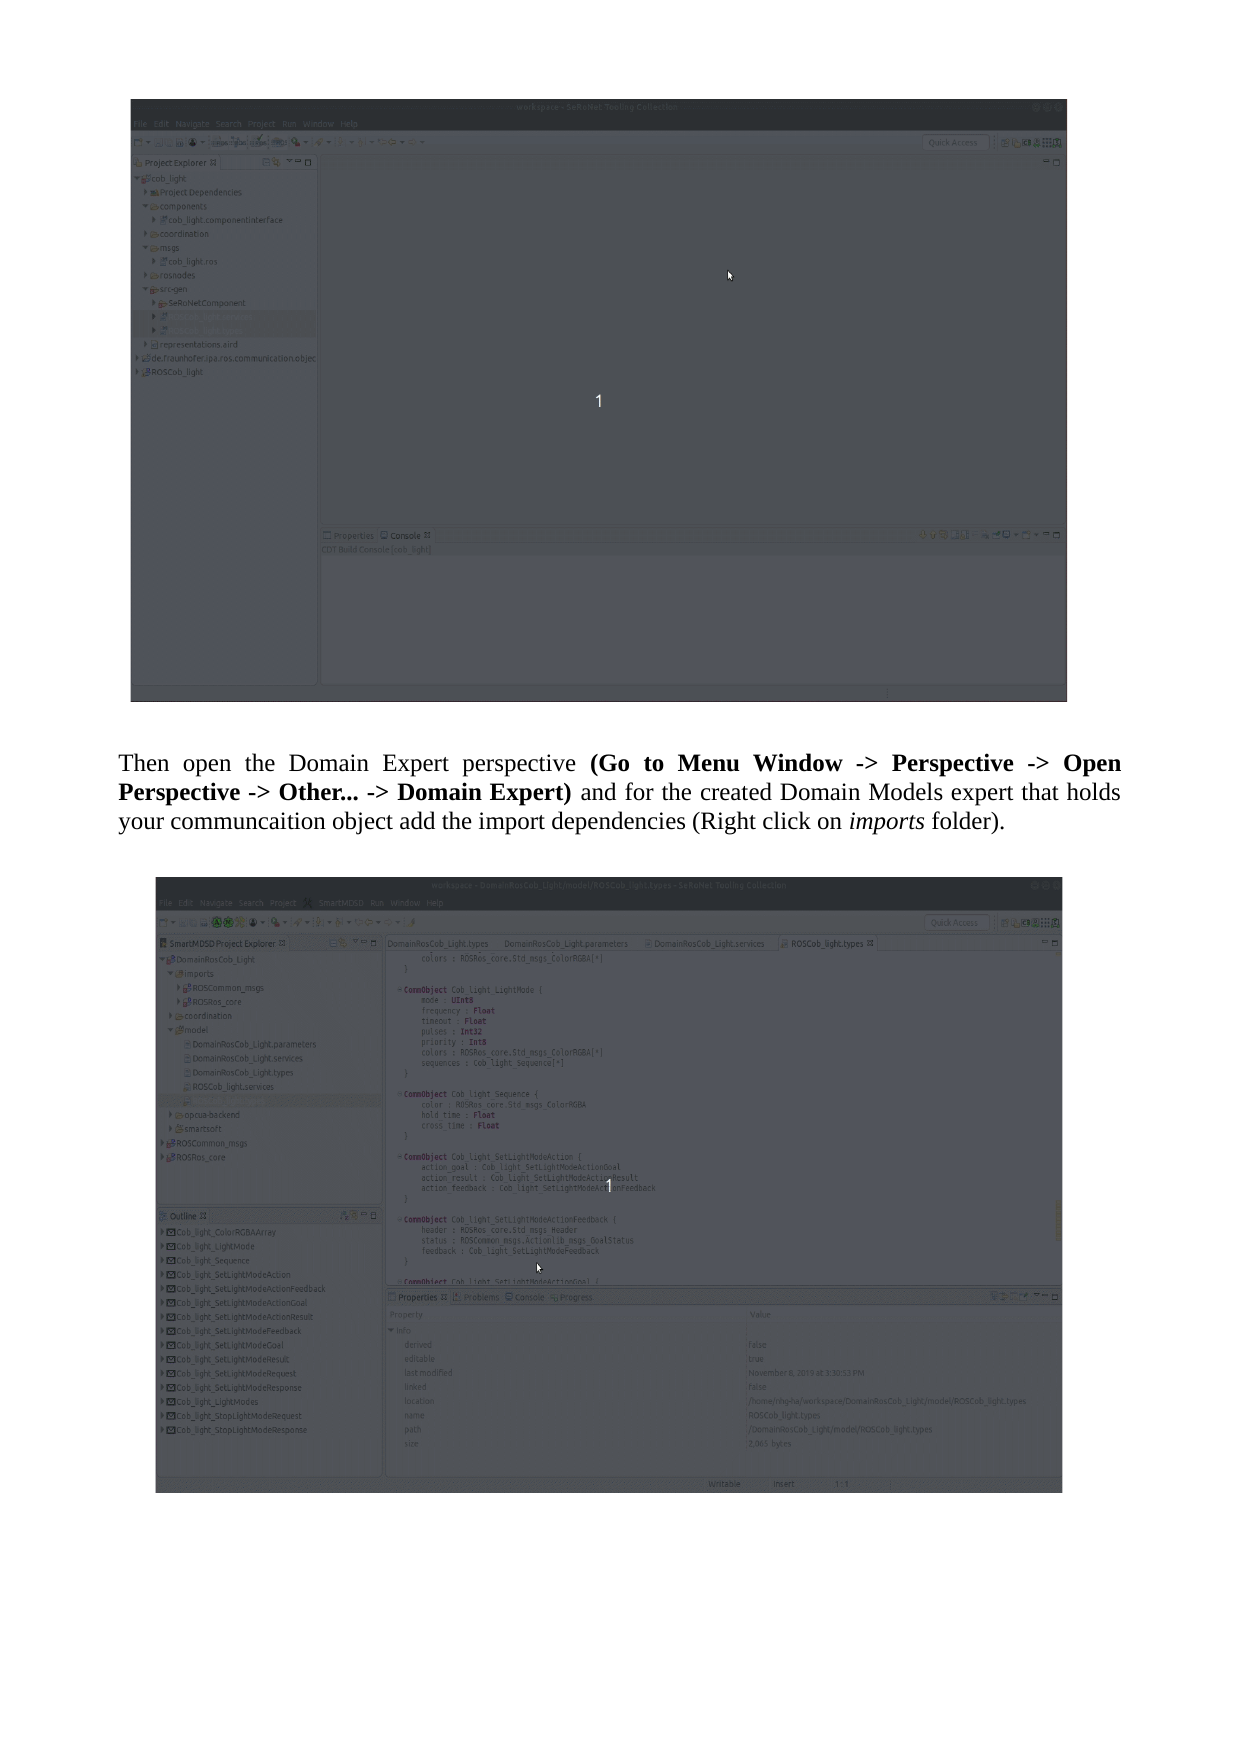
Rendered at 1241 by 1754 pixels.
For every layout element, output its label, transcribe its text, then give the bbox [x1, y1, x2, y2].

picture [130, 99, 1068, 702]
text Then open the Domain Expert perspective (Go to Menu Window -> Perspective -> Open Perspective -> Other... -> Domain Expert) and for the created Domain Models expert that holds your communcaition object add the import dependencies (Right click on imports folder). [118, 748, 1122, 835]
picture [155, 877, 1063, 1493]
